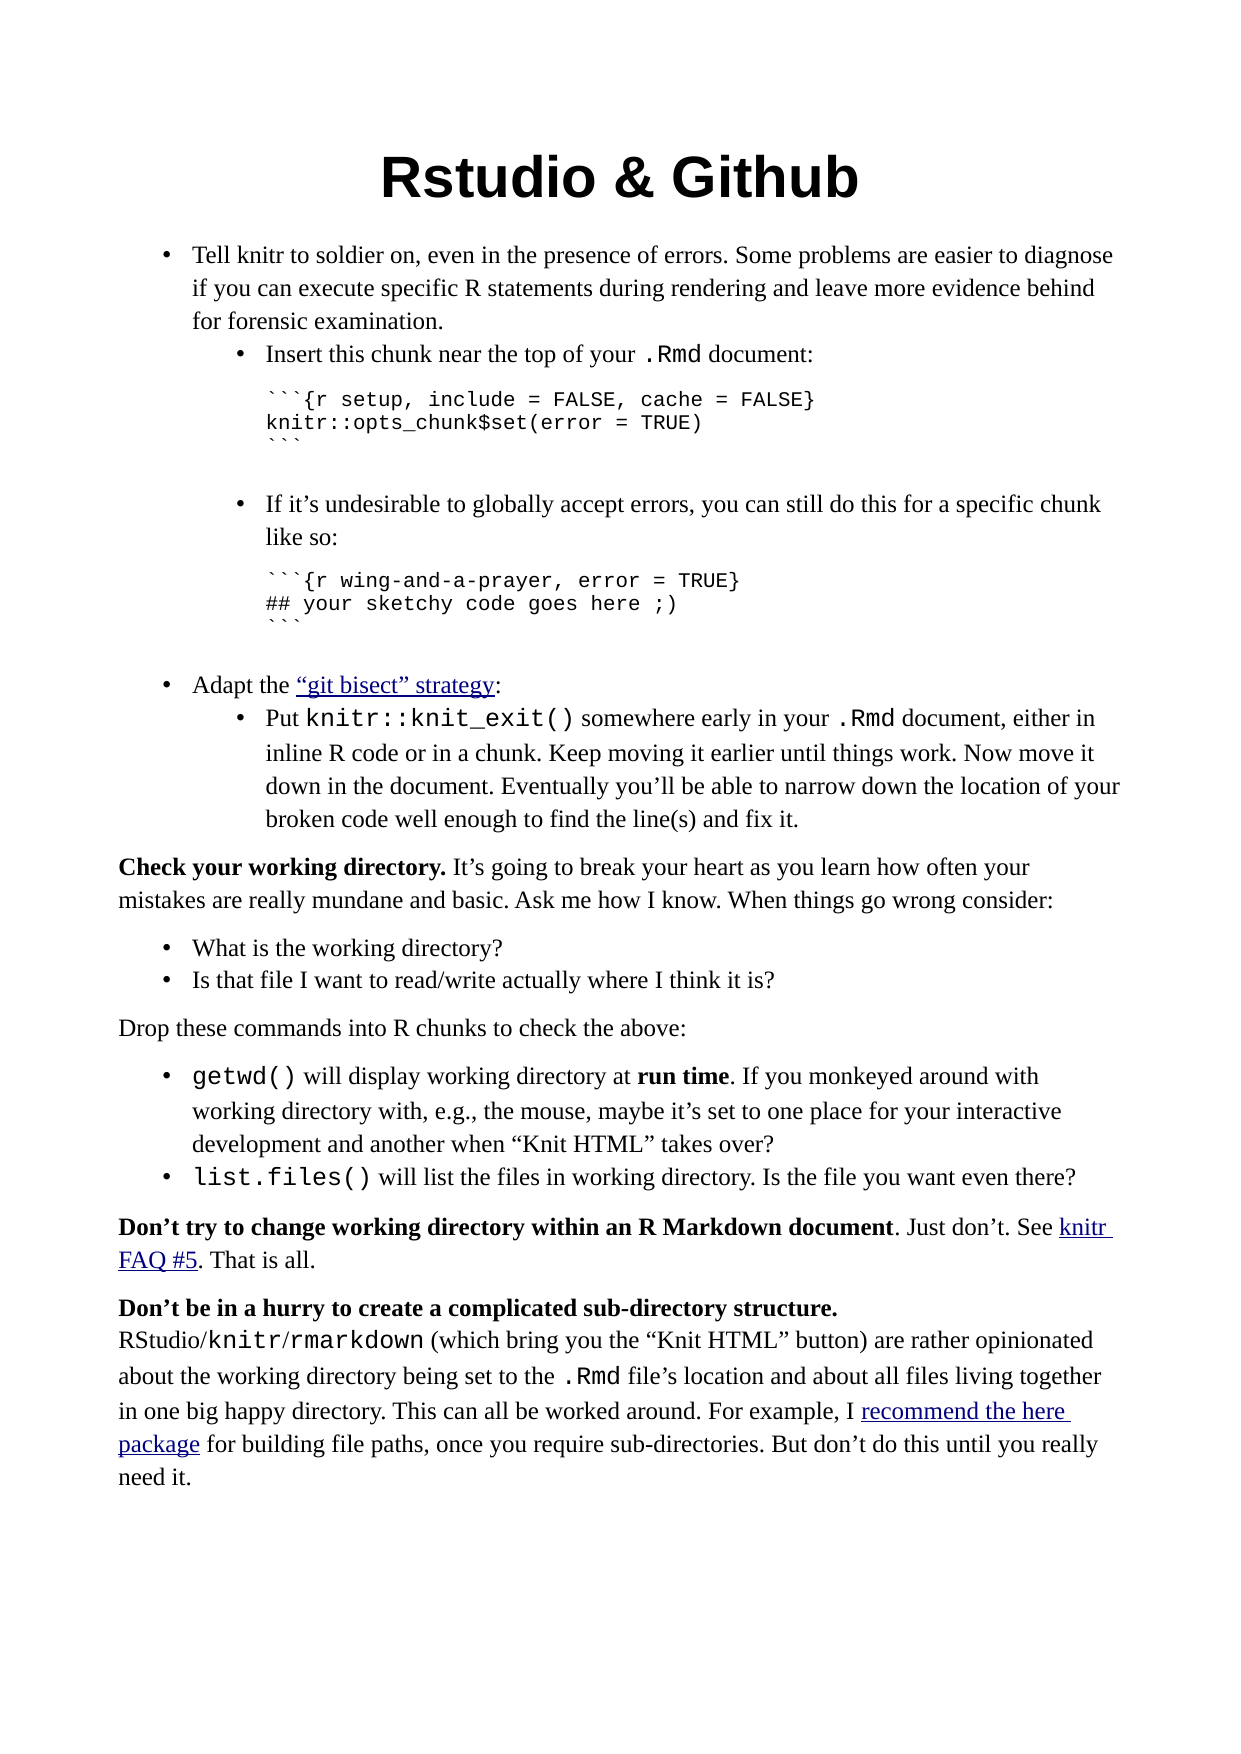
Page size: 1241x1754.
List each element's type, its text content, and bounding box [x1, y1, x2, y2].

list Put knitr::knit_exit() somewhere early in your .Rmd document, either in inline R code or in a chunk. Keep moving it earlier until things work. Now move it down in the document. Eventually you’ll be able to narrow down the location of your broken code well enough to find the line(s) and fix it. [236, 703, 1122, 833]
text Don’t try to change working directory within an R Markdown document. Just don’t. See knitr FAQ #5. That is all. [118, 1212, 1122, 1274]
list ``` [236, 617, 1122, 641]
text Check your working directory. It’s going to break your heart as you learn how often your mistakes are really mundane and basic. Ask me how I know. When things go wrong consider: [118, 852, 1122, 914]
list list.files() will list the files in working directory. Is the file you want even there? [162, 1162, 1122, 1193]
list If it’s undesirable to globally accept errors, you can still do this for a specific chunk like so: [236, 489, 1122, 551]
list What is the working directory? [162, 933, 1122, 961]
list ## your sketchy code goes here ;) [236, 593, 1122, 617]
list getwd() will display working directory at run time. If you monkeyed around with working directory with, e.g., the mouse, maybe it’s set to one place for your interactive development and another when “Knit HTML” takes over? [162, 1061, 1122, 1158]
text Don’t be in a hurry to create a complicated sub-directory structure. RStudio/knitr/rmarkdown (which bring you the “Knit HTML” button) are rather opinionated about the working directory being set to the .Rmd file’s location and about all files living together in one big happy directory. This can all be worked around. For example, I recommend the here package for building file paths, once you require sub-directories. But don’t do this until you really need it. [118, 1293, 1122, 1491]
list ``` [236, 436, 1122, 460]
text Drop these commands into R chunks to check the above: [118, 1013, 1122, 1042]
list Tell knitr to soldier on, even in the presence of errors. Some problems are easier to diagnose if you can execute specific R statements during rendering and leave more evidence behind for forensic examination. [162, 240, 1122, 334]
list ```{r wing-and-a-prayer, error = TRUE} [236, 570, 1122, 593]
list Insert this chunk near the top of your .Rmd document: [236, 339, 1122, 369]
list Adapt the “git bisect” strategy: [162, 670, 1122, 699]
list knitr::opts_chunk$set(error = TRUE) [236, 412, 1122, 436]
list ```{r setup, include = FALSE, cache = FALSE} [236, 389, 1122, 412]
list Is that file I want to read/write actually where I think it is? [162, 966, 1122, 994]
